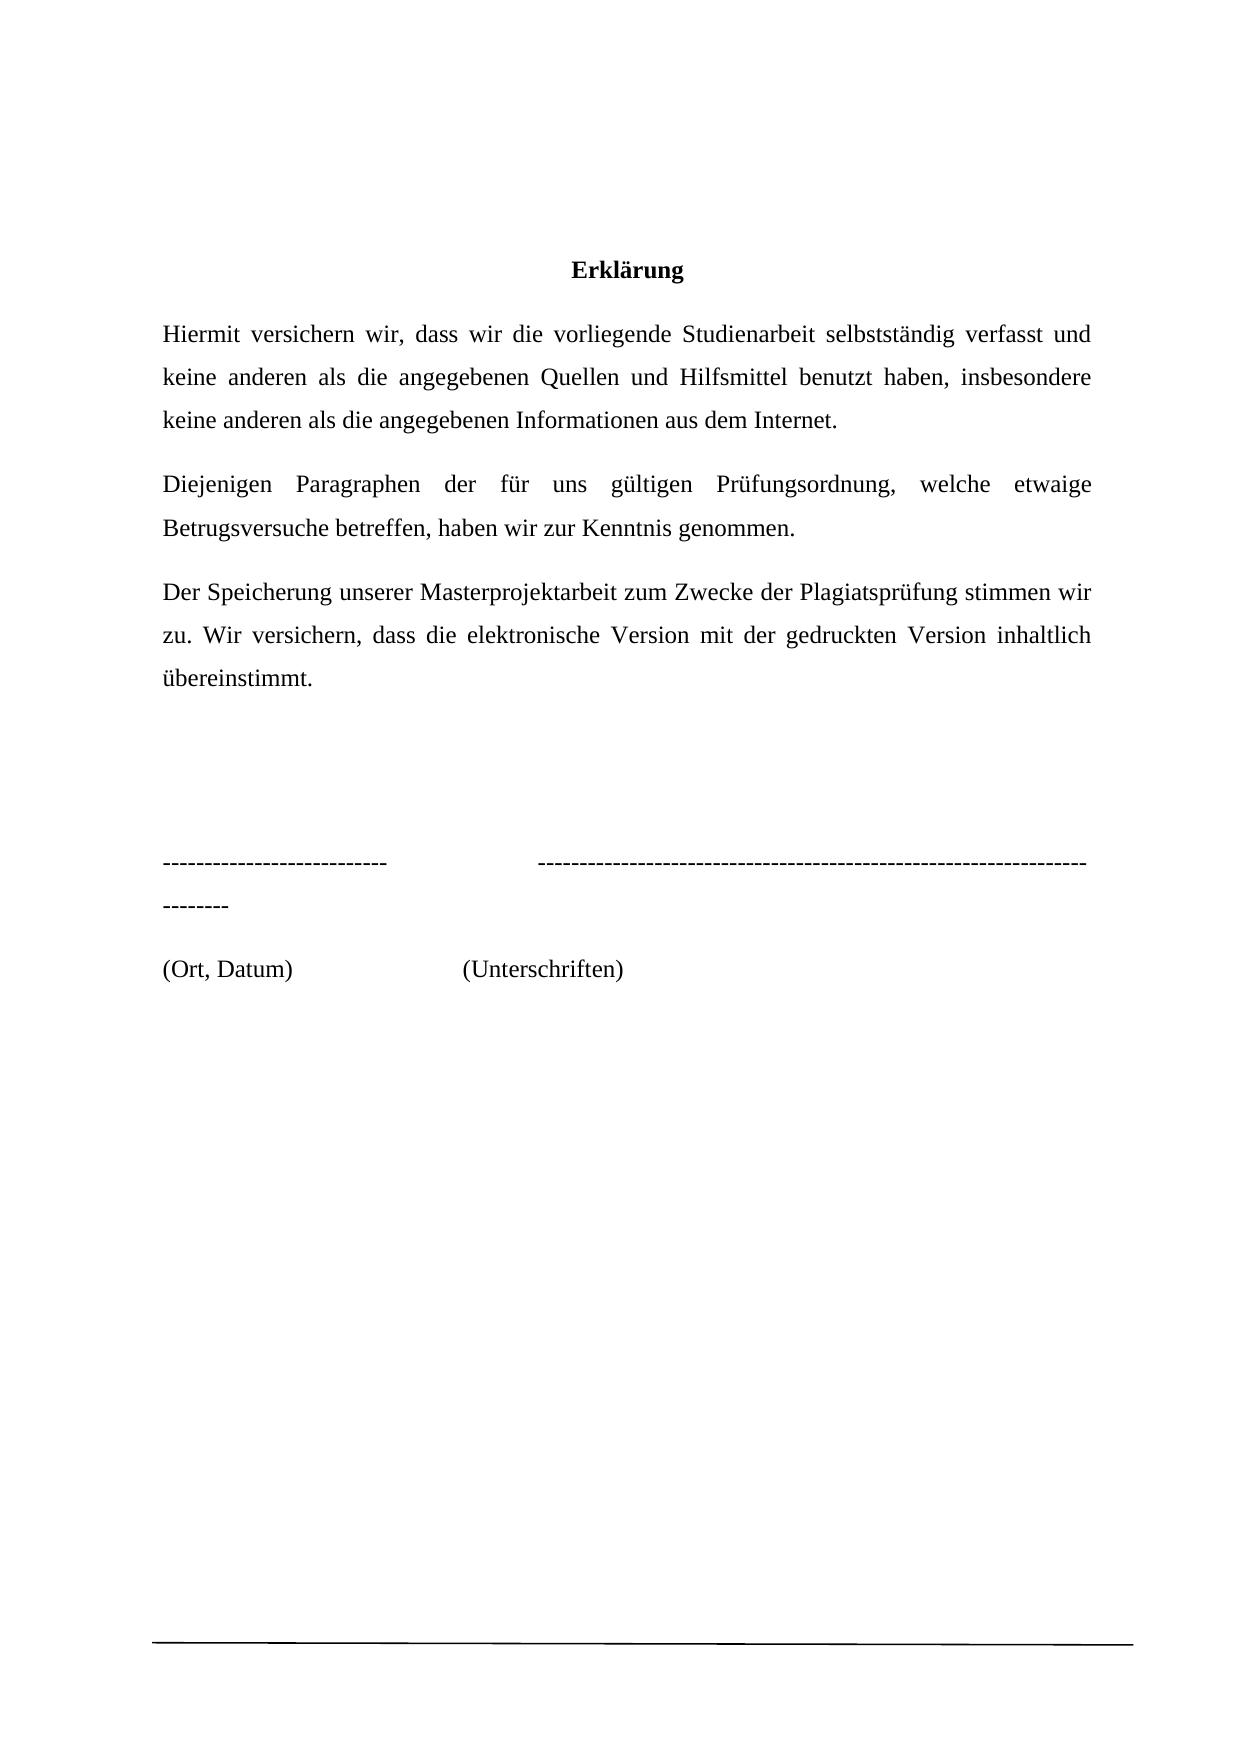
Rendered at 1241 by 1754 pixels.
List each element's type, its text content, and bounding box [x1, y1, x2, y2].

text Erklärung [162, 255, 1092, 284]
text Der Speicherung unserer Masterprojektarbeit zum Zwecke der Plagiatsprüfung stimmen wir zu. Wir versichern, dass die elektronische Version mit der gedruckten Version inhaltlich übereinstimmt. [162, 577, 1092, 692]
text Hiermit versichern wir, dass wir die vorliegende Studienarbeit selbstständig verfasst und keine anderen als die angegebenen Quellen und Hilfsmittel benutzt haben, insbesondere keine anderen als die angegebenen Informationen aus dem Internet. [162, 319, 1092, 434]
text (Ort, Datum) (Unterschriften) [162, 954, 1092, 983]
text --------------------------- -------------------------------------------------------------------------- [162, 847, 1092, 919]
text Diejenigen Paragraphen der für uns gültigen Prüfungsordnung, welche etwaige Betrugsversuche betreffen, haben wir zur Kenntnis genommen. [162, 469, 1092, 541]
